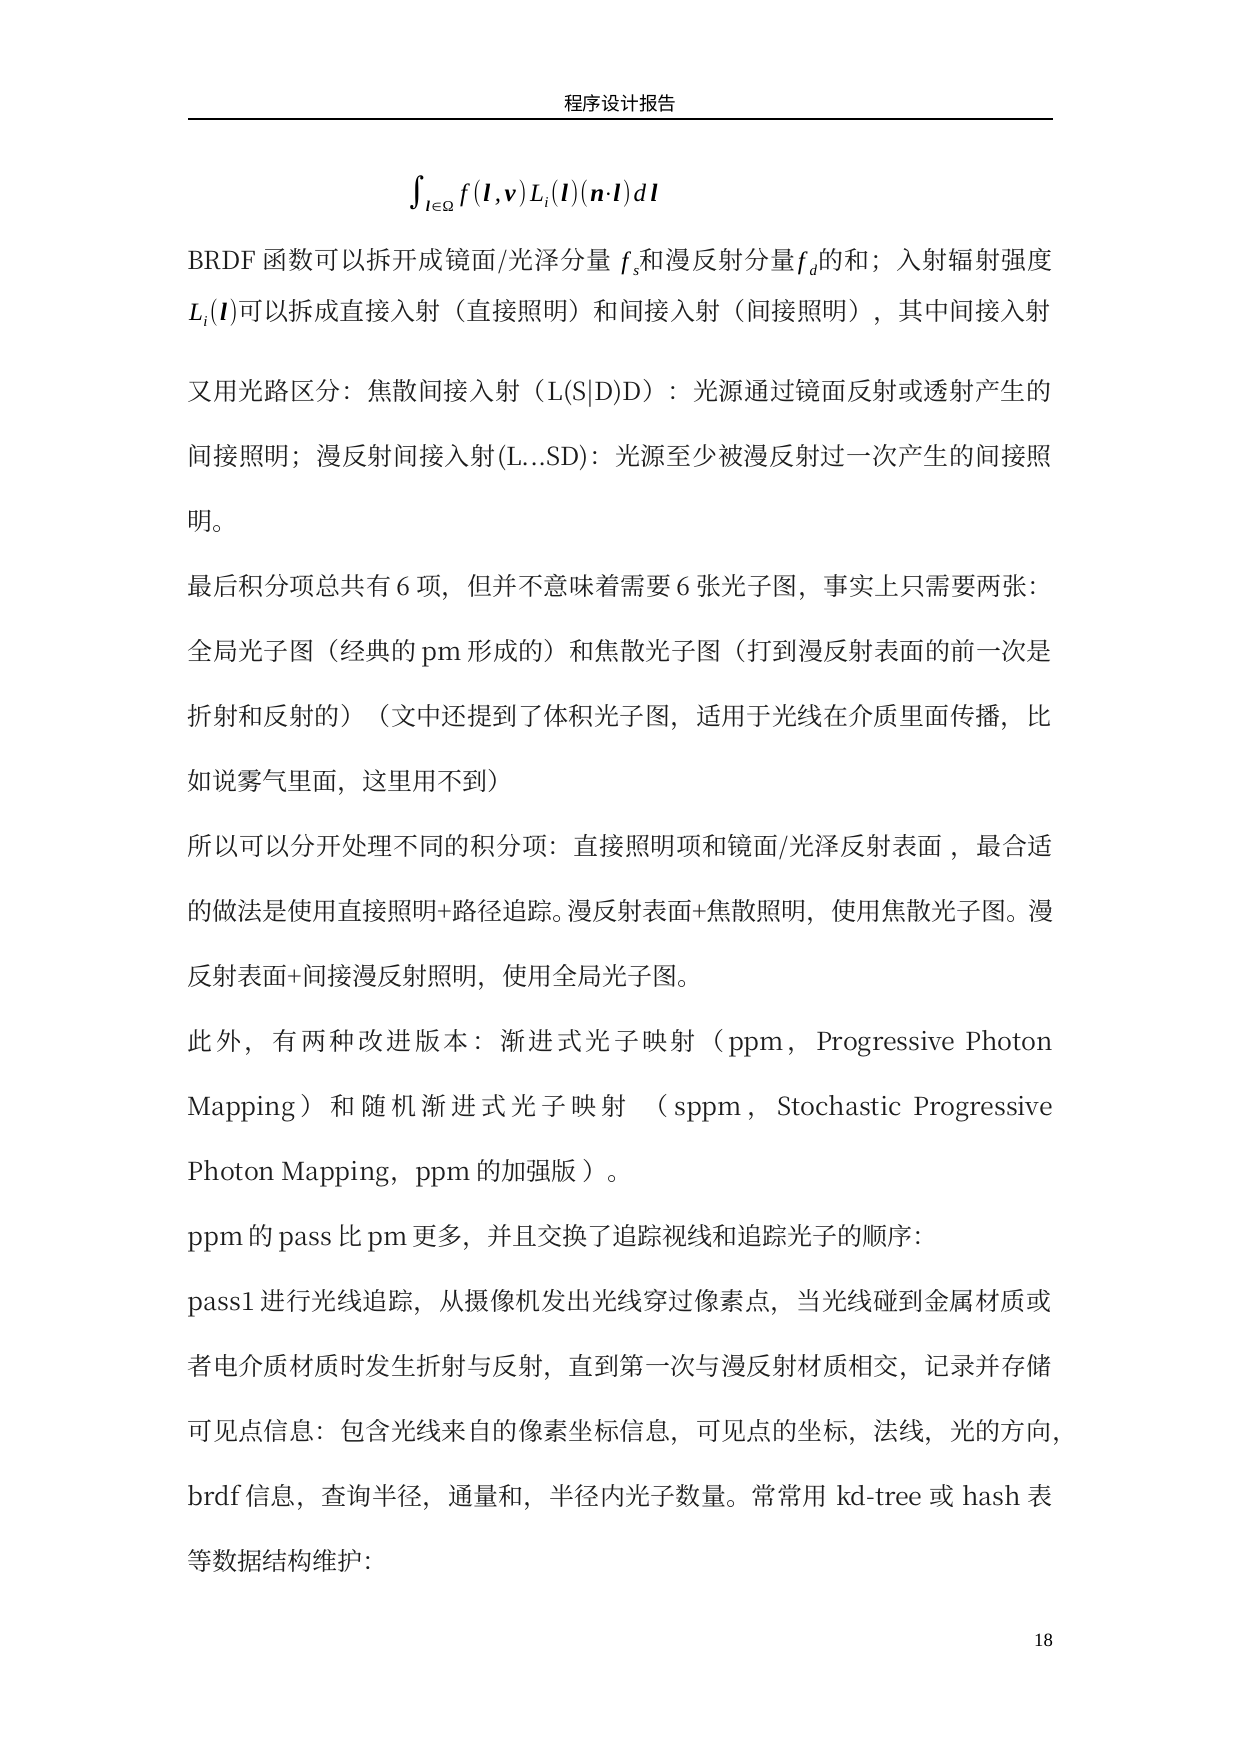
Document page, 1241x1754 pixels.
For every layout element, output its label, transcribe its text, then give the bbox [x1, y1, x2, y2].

text BRDF函数可以拆开成镜面/光泽分量 和漫反射分量的和；入射辐射强度可以拆成直接入射（直接照明）和间接入射（间接照明），其中间接入射又用光路区分：焦散间接入射（L(S|D)D）：光源通过镜面反射或透射产生的间接照明；漫反射间接入射(L...SD)：光源至少被漫反射过一次产生的间接照明。 [187, 162, 1053, 552]
text ppm的pass比pm更多，并且交换了追踪视线和追踪光子的顺序： [187, 1202, 1053, 1267]
text pass1进行光线追踪，从摄像机发出光线穿过像素点，当光线碰到金属材质或者电介质材质时发生折射与反射，直到第一次与漫反射材质相交，记录并存储可见点信息：包含光线来自的像素坐标信息，可见点的坐标，法线，光的方向，brdf信息，查询半径，通量和，半径内光子数量。常常用 kd-tree 或 hash 表等数据结构维护： [187, 1267, 1053, 1592]
text 最后积分项总共有6项，但并不意味着需要6张光子图，事实上只需要两张：全局光子图（经典的pm形成的）和焦散光子图（打到漫反射表面的前一次是折射和反射的）（文中还提到了体积光子图，适用于光线在介质里面传播，比如说雾气里面，这里用不到） [187, 552, 1053, 812]
text 所以可以分开处理不同的积分项：直接照明项和镜面/光泽反射表面 ，最合适的做法是使用直接照明+路径追踪。漫反射表面+焦散照明，使用焦散光子图。 漫反射表面+间接漫反射照明，使用全局光子图。 [187, 812, 1053, 1007]
text 此外，有两种改进版本：渐进式光子映射（ppm，Progressive Photon Mapping）和随机渐进式光子映射 （sppm，Stochastic Progressive Photon Mapping，ppm的加强版 ）。 [187, 1007, 1053, 1202]
